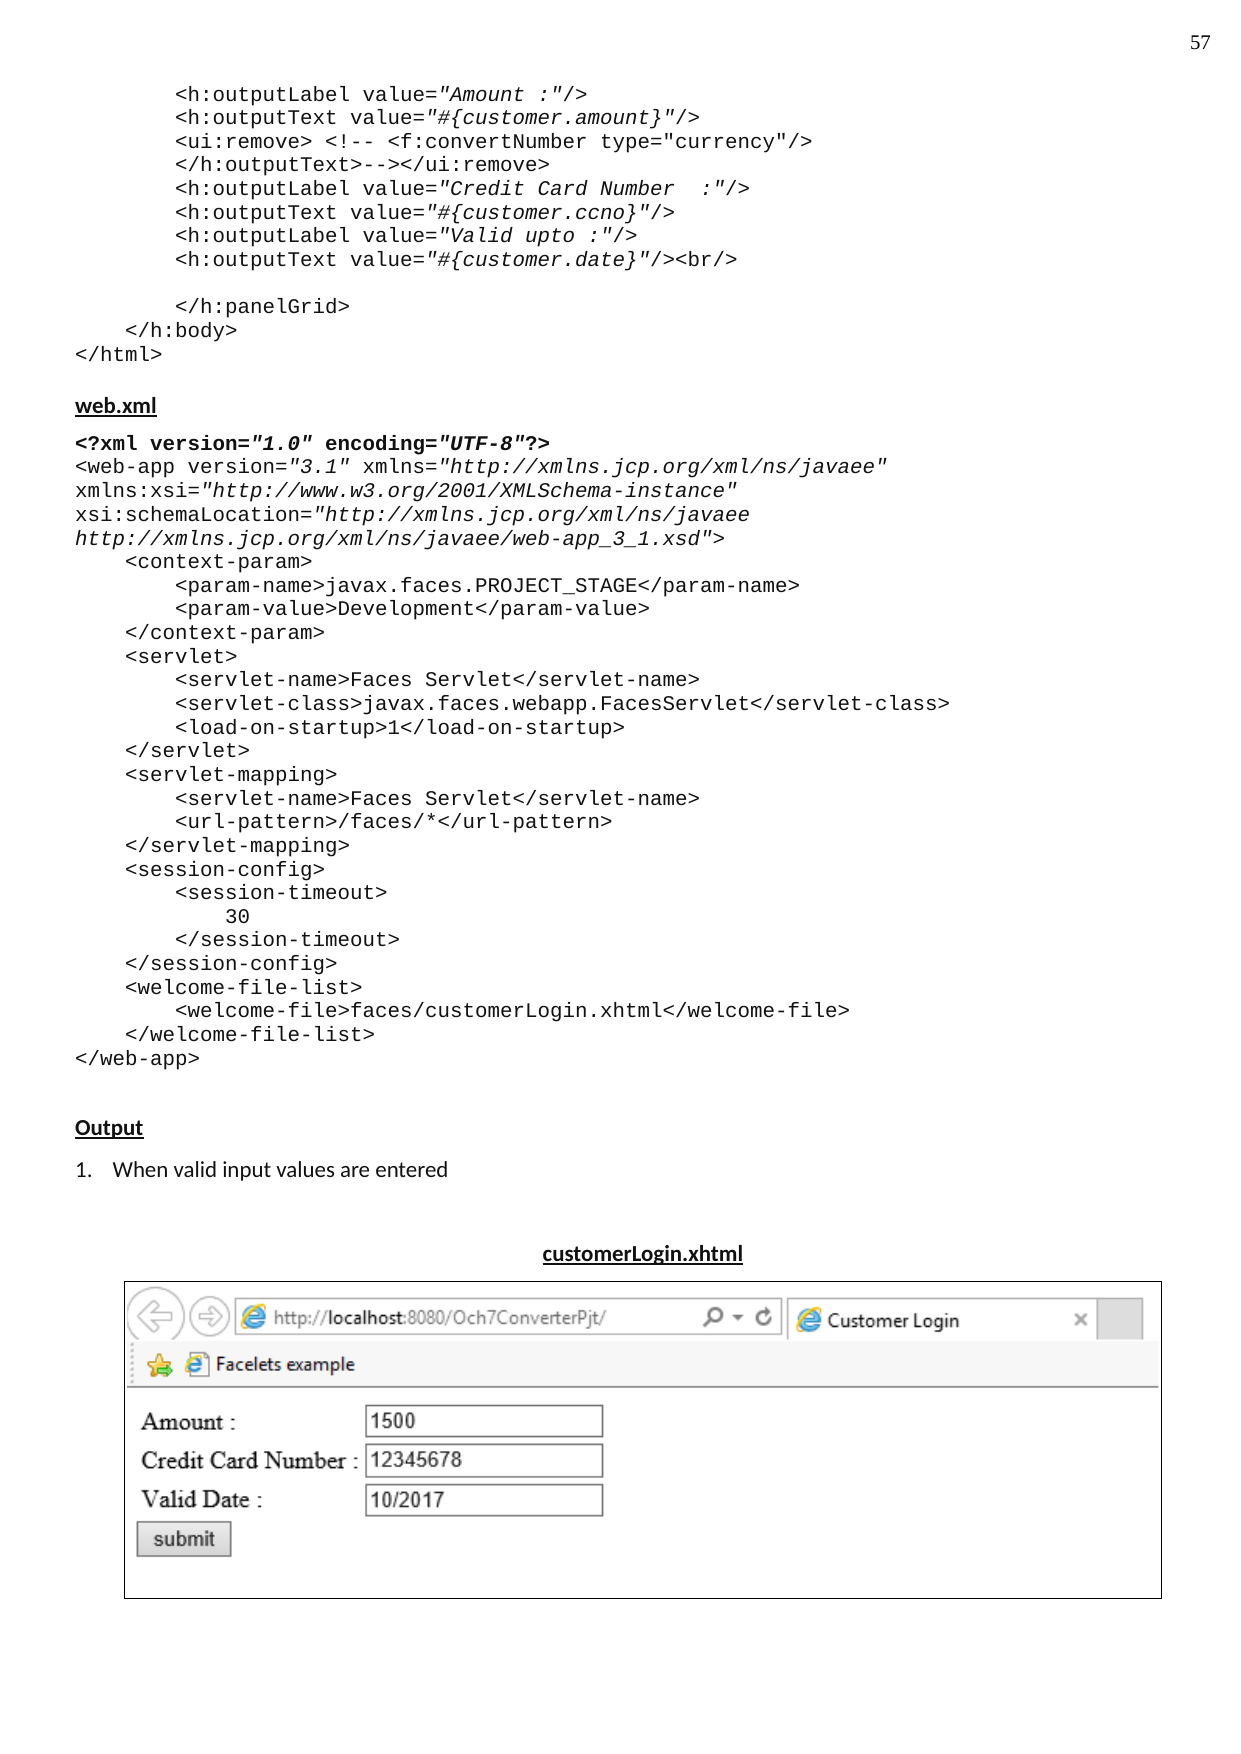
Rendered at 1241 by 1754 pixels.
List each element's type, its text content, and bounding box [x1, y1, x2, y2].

text </web-app> [75, 1048, 1211, 1071]
text <param-value>Development</param-value> [75, 598, 1211, 622]
text <servlet-name>Faces Servlet</servlet-name> [75, 788, 1211, 811]
text </context-param> [75, 622, 1211, 646]
text </h:outputText>--></ui:remove> [75, 154, 1211, 178]
text <h:outputLabel value="Credit Card Number :"/> [75, 178, 1211, 202]
text <ui:remove> <!-- <f:convertNumber type="currency"/> [75, 131, 1211, 154]
text </welcome-file-list> [75, 1024, 1211, 1048]
text <web-app version="3.1" xmlns="http://xmlns.jcp.org/xml/ns/javaee" xmlns:xsi="http://www.w3.org/2001/XMLSchema-instance" xsi:schemaLocation="http://xmlns.jcp.org/xml/ns/javaee http://xmlns.jcp.org/xml/ns/javaee/web-app_3_1.xsd"> [75, 457, 1211, 551]
text </h:panelGrid> [75, 296, 1211, 320]
text <servlet-class>javax.faces.webapp.FacesServlet</servlet-class> [75, 693, 1211, 717]
text </html> [75, 344, 1211, 367]
text <h:outputText value="#{customer.date}"/><br/> [75, 249, 1211, 273]
text <h:outputText value="#{customer.ccno}"/> [75, 202, 1211, 225]
text </h:body> [75, 320, 1211, 344]
text <context-param> [75, 551, 1211, 575]
text <param-name>javax.faces.PROJECT_STAGE</param-name> [75, 575, 1211, 598]
text </servlet> [75, 740, 1211, 764]
text <servlet> [75, 646, 1211, 669]
text 1. When valid input values are entered [75, 1155, 1211, 1183]
text <h:outputText value="#{customer.amount}"/> [75, 107, 1211, 131]
text <?xml version="1.0" encoding="UTF-8"?> [75, 433, 1211, 457]
text <servlet-name>Faces Servlet</servlet-name> [75, 669, 1211, 693]
text <load-on-startup>1</load-on-startup> [75, 717, 1211, 740]
text web.xml [75, 391, 1211, 419]
text <welcome-file>faces/customerLogin.xhtml</welcome-file> [75, 1000, 1211, 1024]
text <h:outputLabel value="Valid upto :"/> [75, 225, 1211, 249]
text <h:outputLabel value="Amount :"/> [75, 83, 1211, 107]
text </session-config> [75, 953, 1211, 977]
text 30 [75, 906, 1211, 929]
text <welcome-file-list> [75, 977, 1211, 1000]
text <servlet-mapping> [75, 764, 1211, 788]
text <session-config> [75, 858, 1211, 882]
text </session-timeout> [75, 929, 1211, 953]
text </servlet-mapping> [75, 835, 1211, 858]
text <session-timeout> [75, 882, 1211, 906]
text Output [75, 1113, 1211, 1141]
text <url-pattern>/faces/*</url-pattern> [75, 811, 1211, 835]
text customerLogin.xhtml [75, 1239, 1211, 1267]
